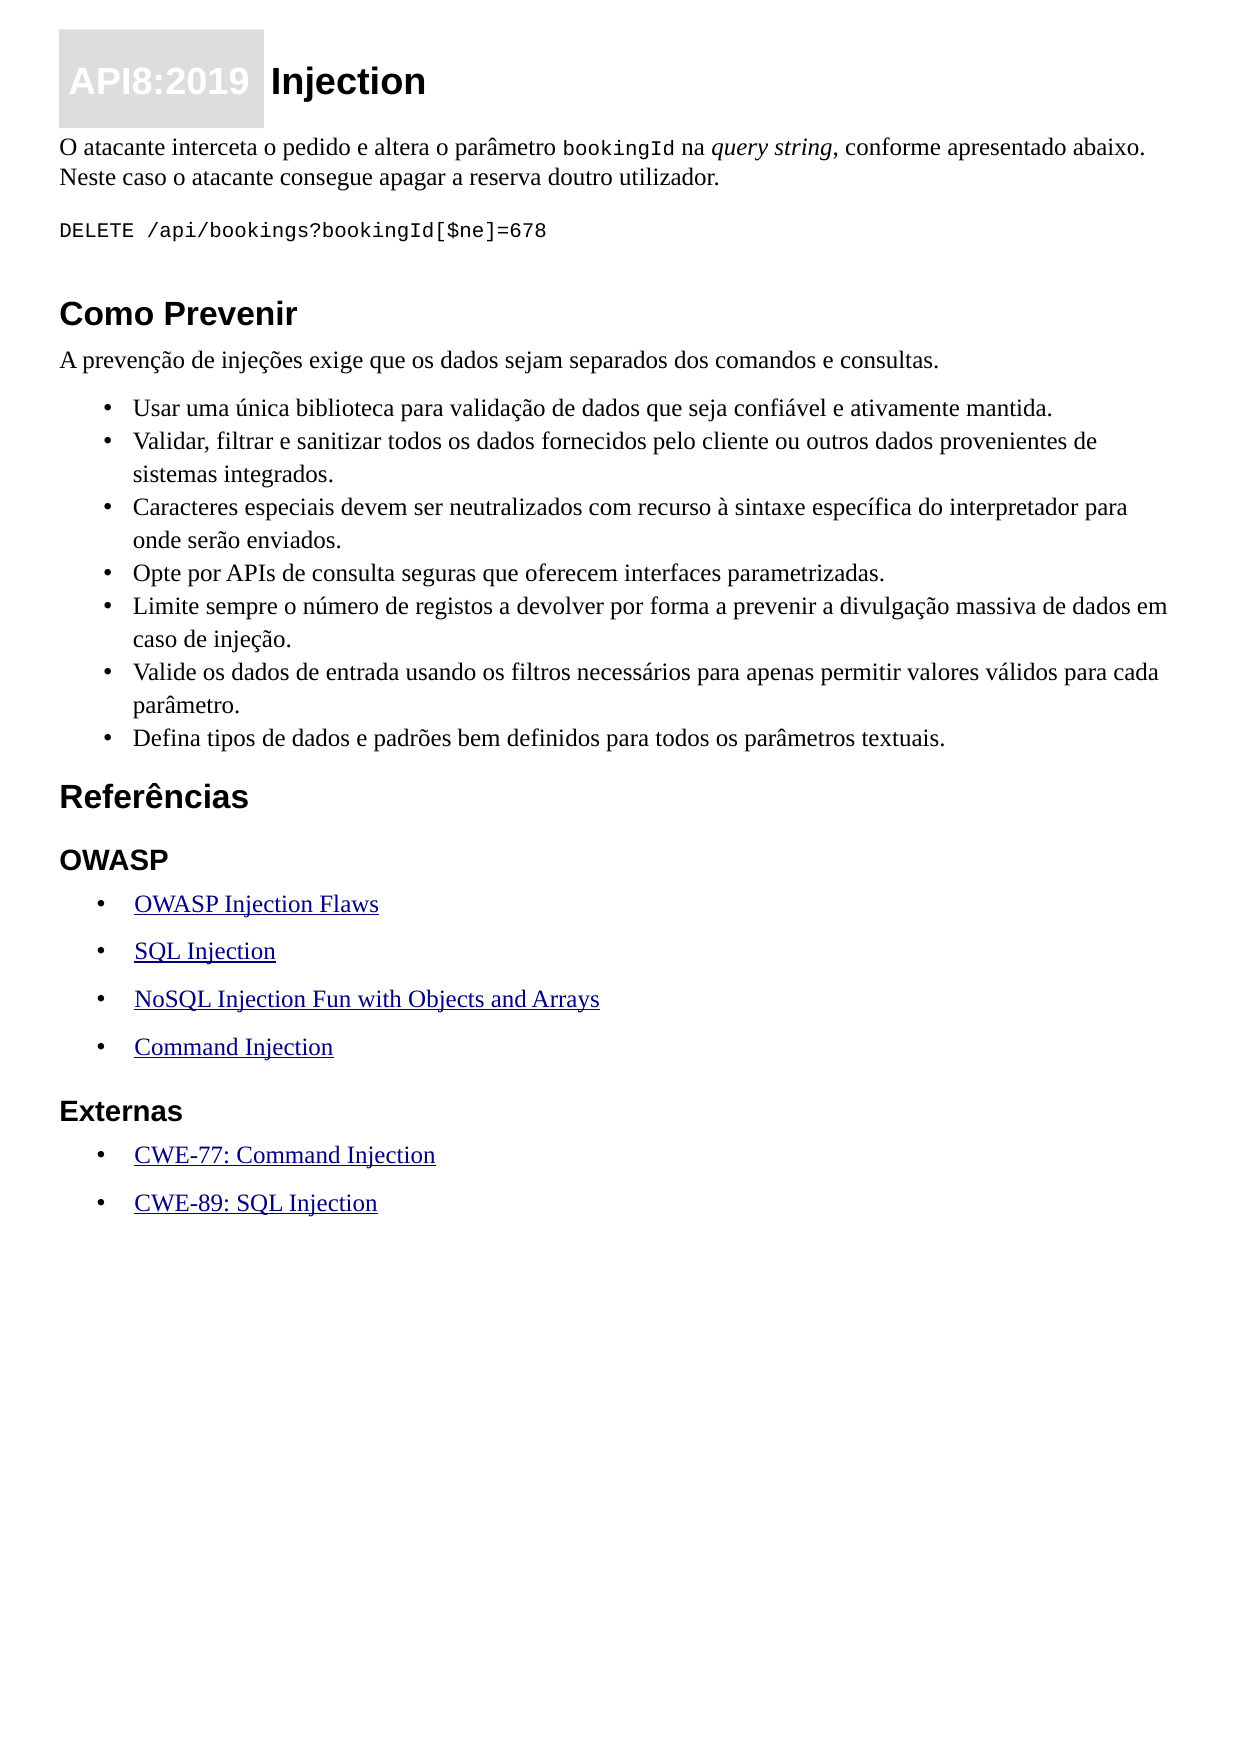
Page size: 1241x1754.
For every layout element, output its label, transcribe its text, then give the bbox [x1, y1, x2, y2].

list Limite sempre o número de registos a devolver por forma a prevenir a divulgação massiva de dados em caso de injeção. [103, 591, 1181, 653]
text O atacante interceta o pedido e altera o parâmetro bookingId na query string, conforme apresentado abaixo. Neste caso o atacante consegue apagar a reserva doutro utilizador. [59, 132, 1181, 191]
subtitle Referências [59, 777, 1181, 815]
list Valide os dados de entrada usando os filtros necessários para apenas permitir valores válidos para cada parâmetro. [103, 657, 1181, 719]
text A prevenção de injeções exige que os dados sejam separados dos comandos e consultas. [59, 345, 1181, 374]
list CWE-77: Command Injection [97, 1140, 1181, 1169]
list NoSQL Injection Fun with Objects and Arrays [97, 984, 1181, 1013]
list Opte por APIs de consulta seguras que oferecem interfaces parametrizadas. [103, 558, 1181, 587]
subtitle Como Prevenir [59, 294, 1181, 333]
list CWE-89: SQL Injection [97, 1188, 1181, 1216]
list Usar uma única biblioteca para validação de dados que seja confiável e ativamente mantida. [103, 393, 1181, 421]
subtitle OWASP [59, 842, 1181, 876]
list SQL Injection [97, 936, 1181, 965]
list Command Injection [97, 1032, 1181, 1060]
subtitle Externas [59, 1094, 1181, 1127]
text DELETE /api/bookings?bookingId[$ne]=678 [59, 220, 1181, 244]
list OWASP Injection Flaws [97, 889, 1181, 917]
list Caracteres especiais devem ser neutralizados com recurso à sintaxe específica do interpretador para onde serão enviados. [103, 492, 1181, 553]
list Defina tipos de dados e padrões bem definidos para todos os parâmetros textuais. [103, 723, 1181, 752]
list Validar, filtrar e sanitizar todos os dados fornecidos pelo cliente ou outros dados provenientes de sistemas integrados. [103, 426, 1181, 487]
